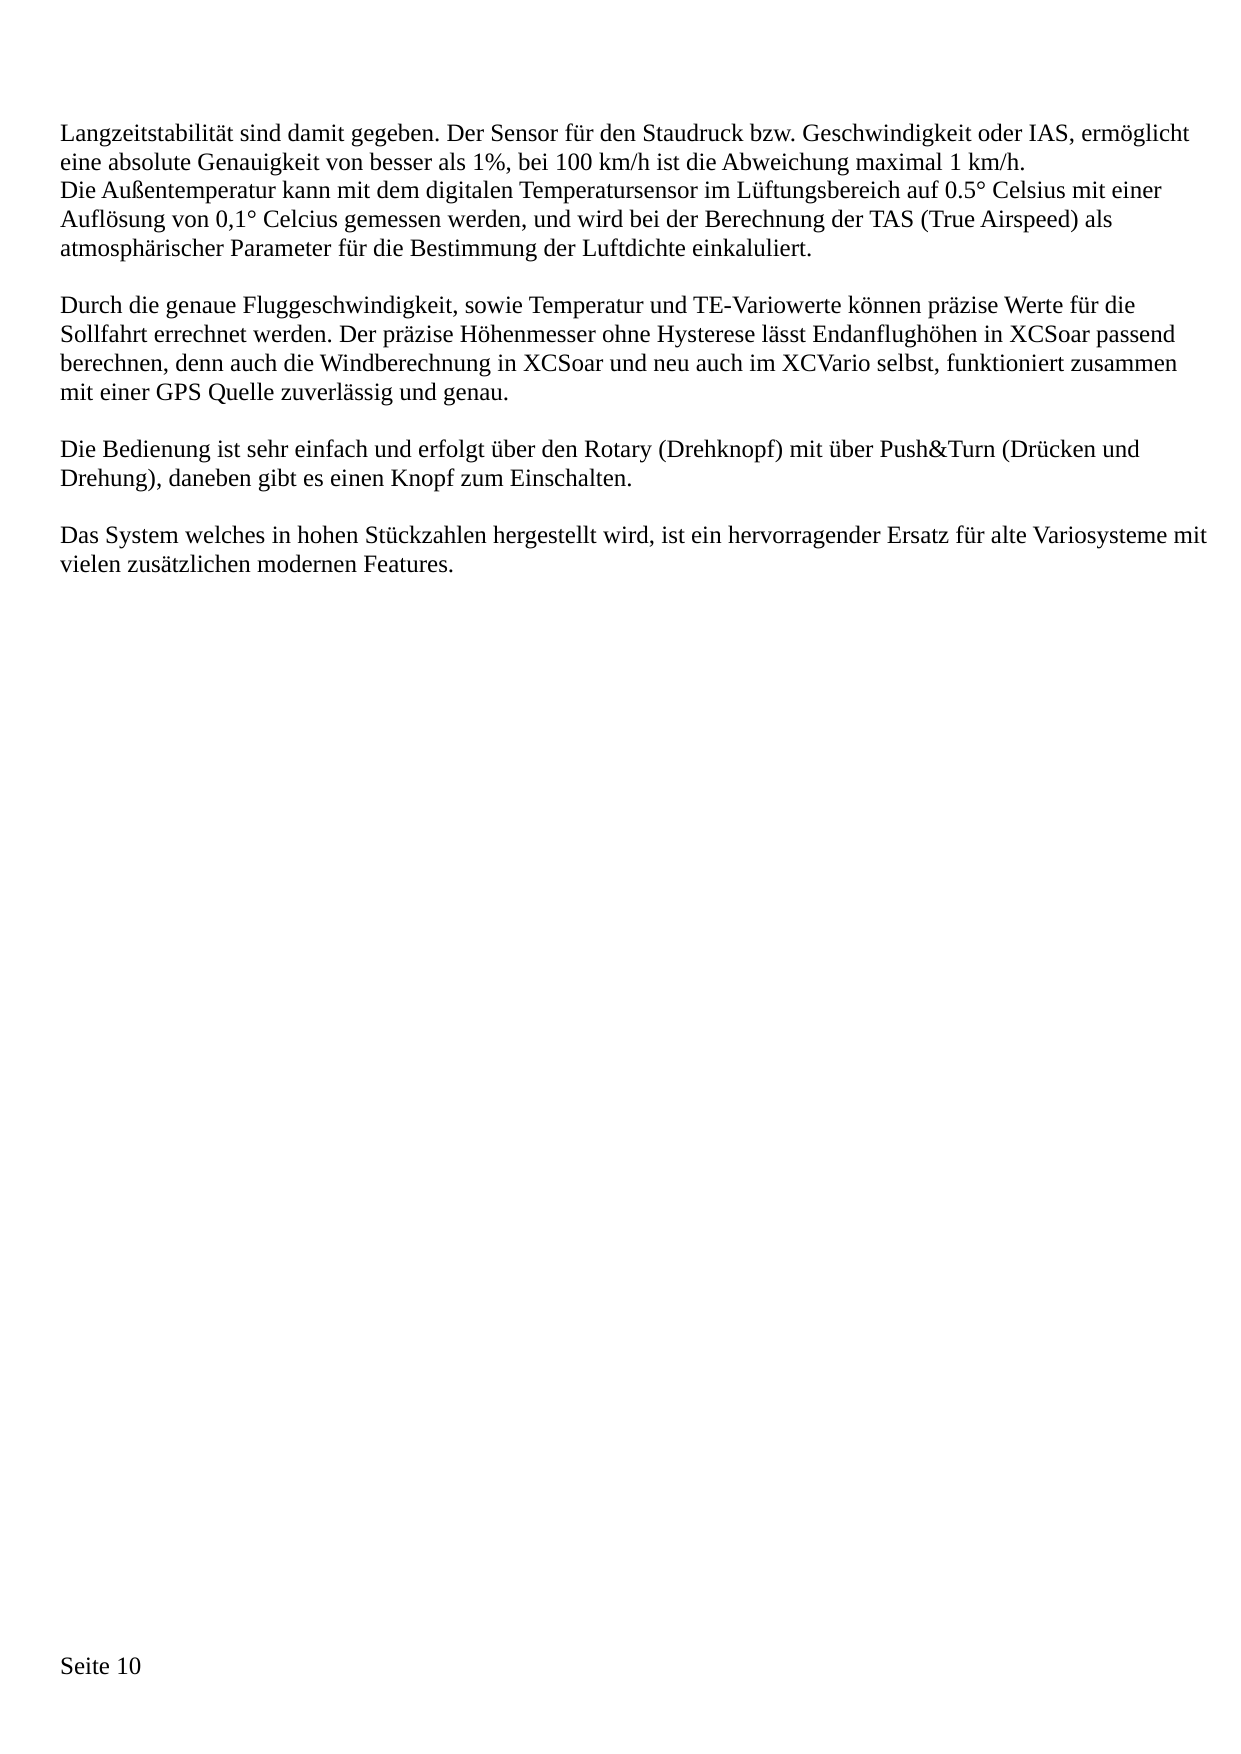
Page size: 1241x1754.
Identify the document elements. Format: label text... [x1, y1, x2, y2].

text Das System welches in hohen Stückzahlen hergestellt wird, ist ein hervorragender Ersatz für alte Variosysteme mit vielen zusätzlichen modernen Features. [60, 521, 1207, 578]
text Die Bedienung ist sehr einfach und erfolgt über den Rotary (Drehknopf) mit über Push&Turn (Drücken und Drehung), daneben gibt es einen Knopf zum Einschalten. [60, 434, 1207, 492]
text Die Außentemperatur kann mit dem digitalen Temperatursensor im Lüftungsbereich auf 0.5° Celsius mit einer Auflösung von 0,1° Celcius gemessen werden, und wird bei der Berechnung der TAS (True Airspeed) als atmosphärischer Parameter für die Bestimmung der Luftdichte einkaluliert. [60, 176, 1207, 262]
text Langzeitstabilität sind damit gegeben. Der Sensor für den Staudruck bzw. Geschwindigkeit oder IAS, ermöglicht eine absolute Genauigkeit von besser als 1%, bei 100 km/h ist die Abweichung maximal 1 km/h. [60, 118, 1207, 176]
text Durch die genaue Fluggeschwindigkeit, sowie Temperatur und TE-Variowerte können präzise Werte für die Sollfahrt errechnet werden. Der präzise Höhenmesser ohne Hysterese lässt Endanflughöhen in XCSoar passend berechnen, denn auch die Windberechnung in XCSoar und neu auch im XCVario selbst, funktioniert zusammen mit einer GPS Quelle zuverlässig und genau. [60, 291, 1207, 406]
